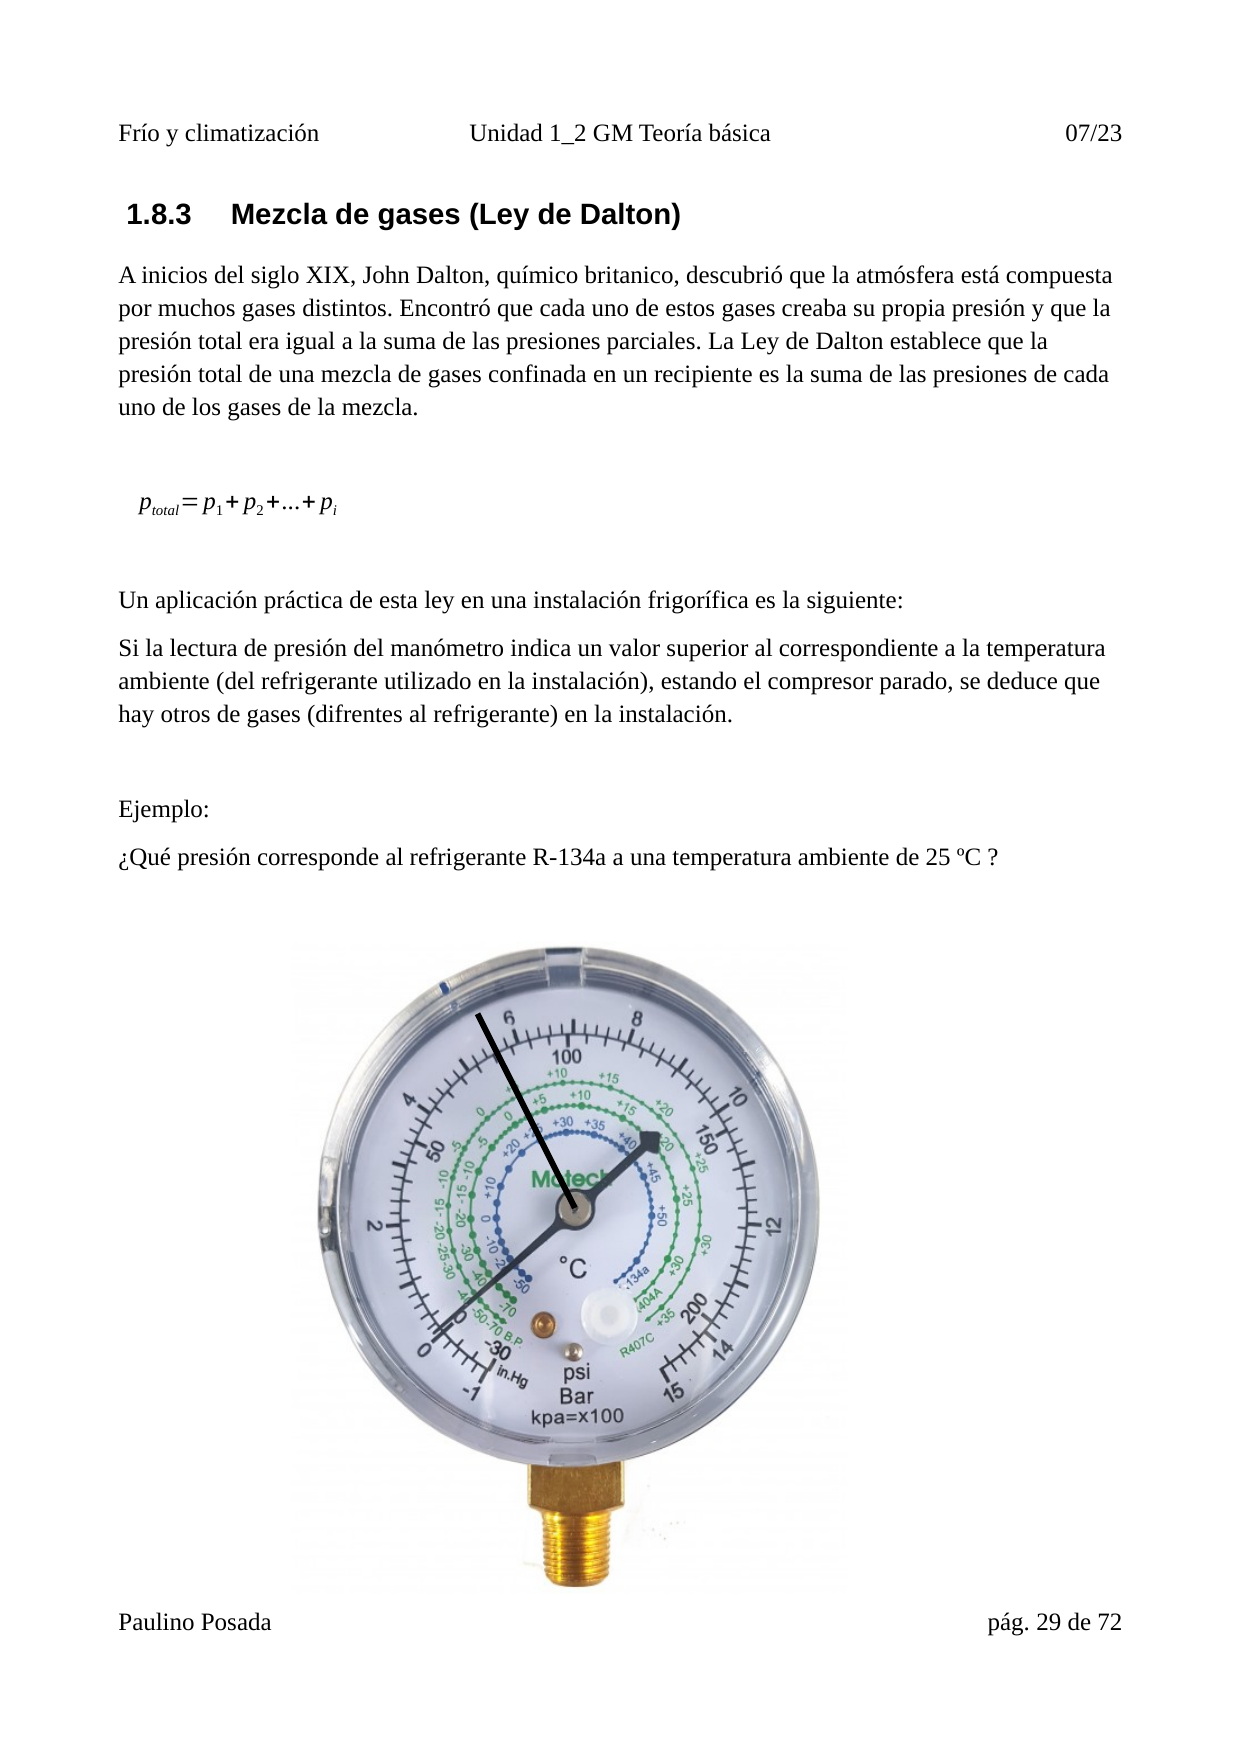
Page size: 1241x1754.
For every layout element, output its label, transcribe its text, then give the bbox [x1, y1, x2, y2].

subtitle Mezcla de gases (Ley de Dalton) [118, 197, 1122, 231]
picture [283, 941, 858, 1594]
text A inicios del siglo XIX, John Dalton, químico britanico, descubrió que la atmósfera está compuesta por muchos gases distintos. Encontró que cada uno de estos gases creaba su propia presión y que la presión total era igual a la suma de las presiones parciales. La Ley de Dalton establece que la presión total de una mezcla de gases confinada en un recipiente es la suma de las presiones de cada uno de los gases de la mezcla. [118, 260, 1122, 421]
text Un aplicación práctica de esta ley en una instalación frigorífica es la siguiente: [118, 585, 1122, 614]
text Si la lectura de presión del manómetro indica un valor superior al correspondiente a la temperatura ambiente (del refrigerante utilizado en la instalación), estando el compresor parado, se deduce que hay otros de gases (difrentes al refrigerante) en la instalación. [118, 633, 1122, 728]
text Ejemplo: [118, 794, 1122, 823]
text ¿Qué presión corresponde al refrigerante R-134a a una temperatura ambiente de 25 ºC ? [118, 842, 1122, 871]
